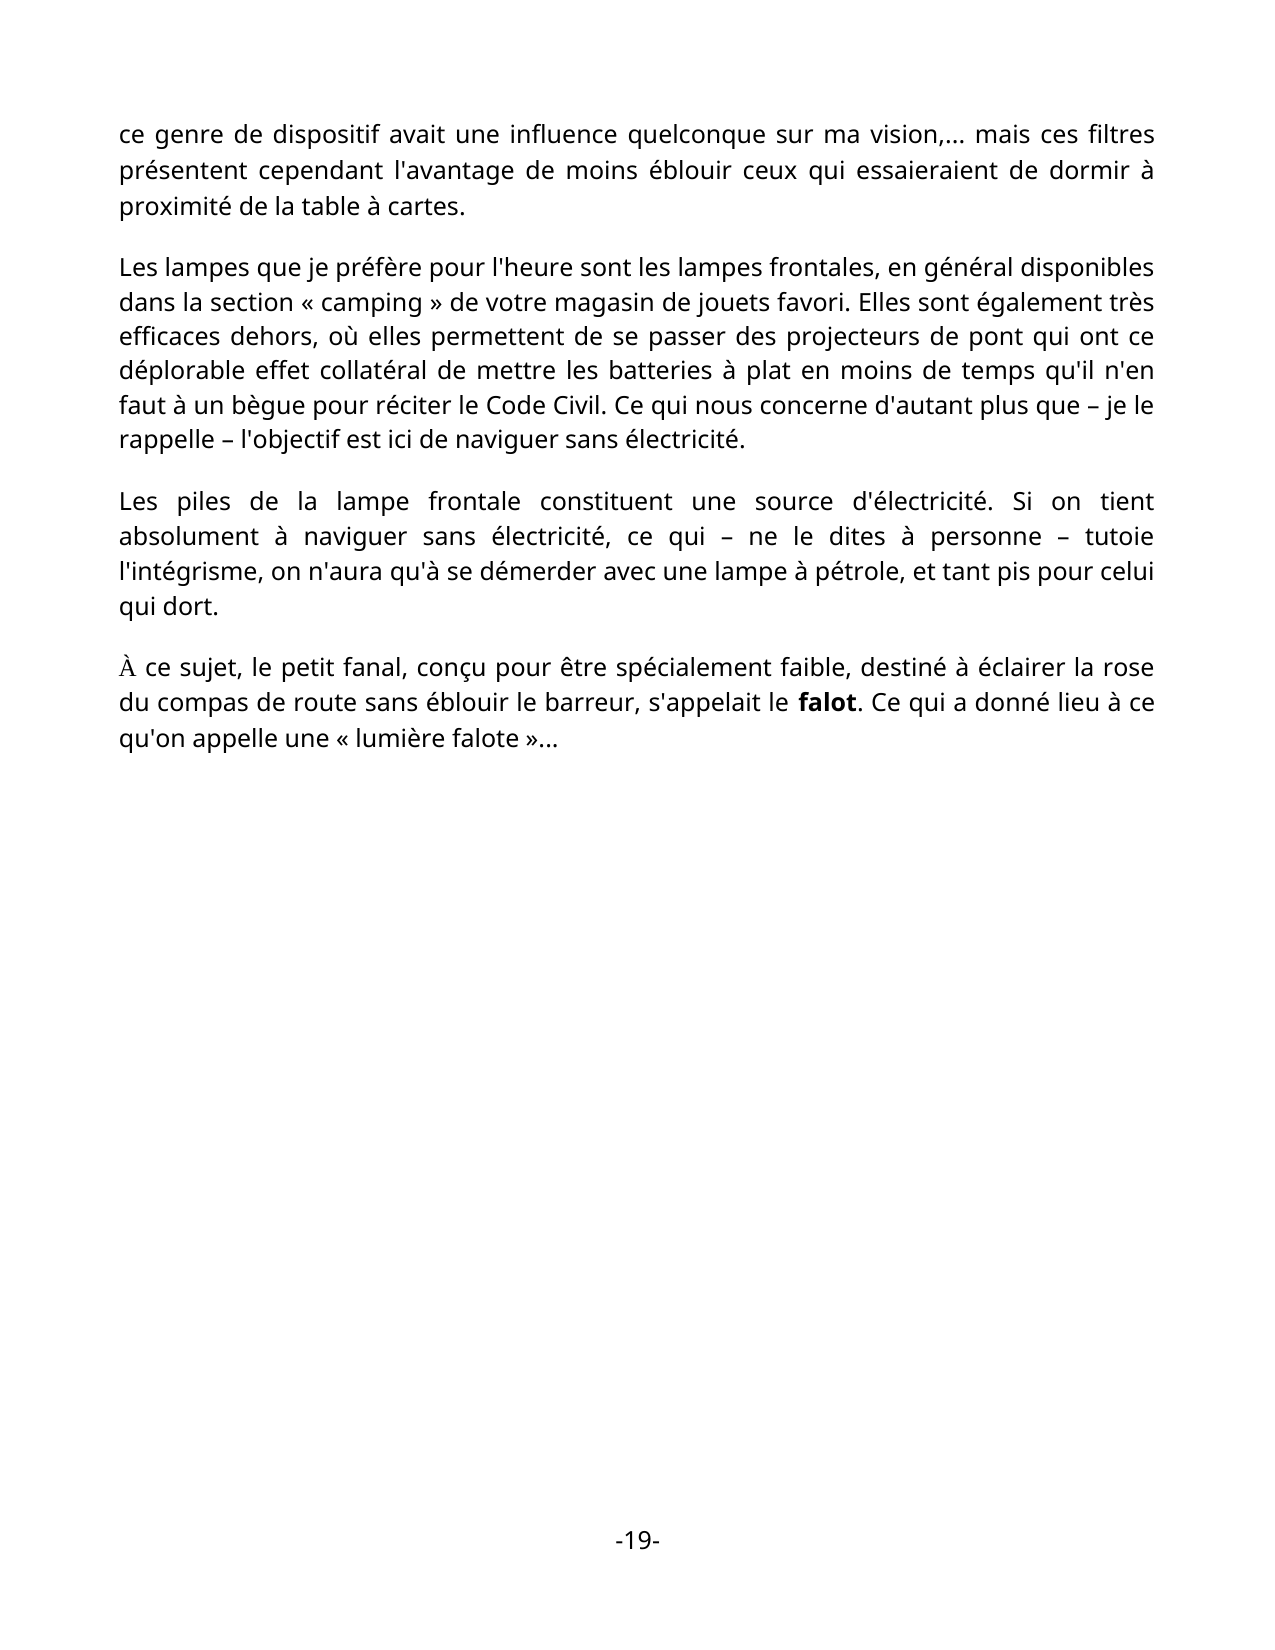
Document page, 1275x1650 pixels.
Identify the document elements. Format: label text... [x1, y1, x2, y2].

list ce sujet, le petit fanal, conçu pour être spécialement faible, destiné à éclairer la rose du compas de route sans éblouir le barreur, s'appelait le falot. Ce qui a donné lieu à ce qu'on appelle une « lumière falote »... [118, 649, 1156, 755]
text Les lampes que je préfère pour l'heure sont les lampes frontales, en général disponibles dans la section « camping » de votre magasin de jouets favori. Elles sont également très efficaces dehors, où elles permettent de se passer des projecteurs de pont qui ont ce déplorable effet collatéral de mettre les batteries à plat en moins de temps qu'il n'en faut à un bègue pour réciter le Code Civil. Ce qui nous concerne d'autant plus que – je le rappelle – l'objectif est ici de naviguer sans électricité. [119, 250, 1156, 456]
text Les piles de la lampe frontale constituent une source d'électricité. Si on tient absolument à naviguer sans électricité, ce qui – ne le dites à personne – tutoie l'intégrisme, on n'aura qu'à se démerder avec une lampe à pétrole, et tant pis pour celui qui dort. [119, 483, 1156, 622]
text ce genre de dispositif avait une influence quelconque sur ma vision,... mais ces filtres présentent cependant l'avantage de moins éblouir ceux qui essaieraient de dormir à proximité de la table à cartes. [119, 117, 1156, 223]
text -19- [118, 1523, 1157, 1557]
